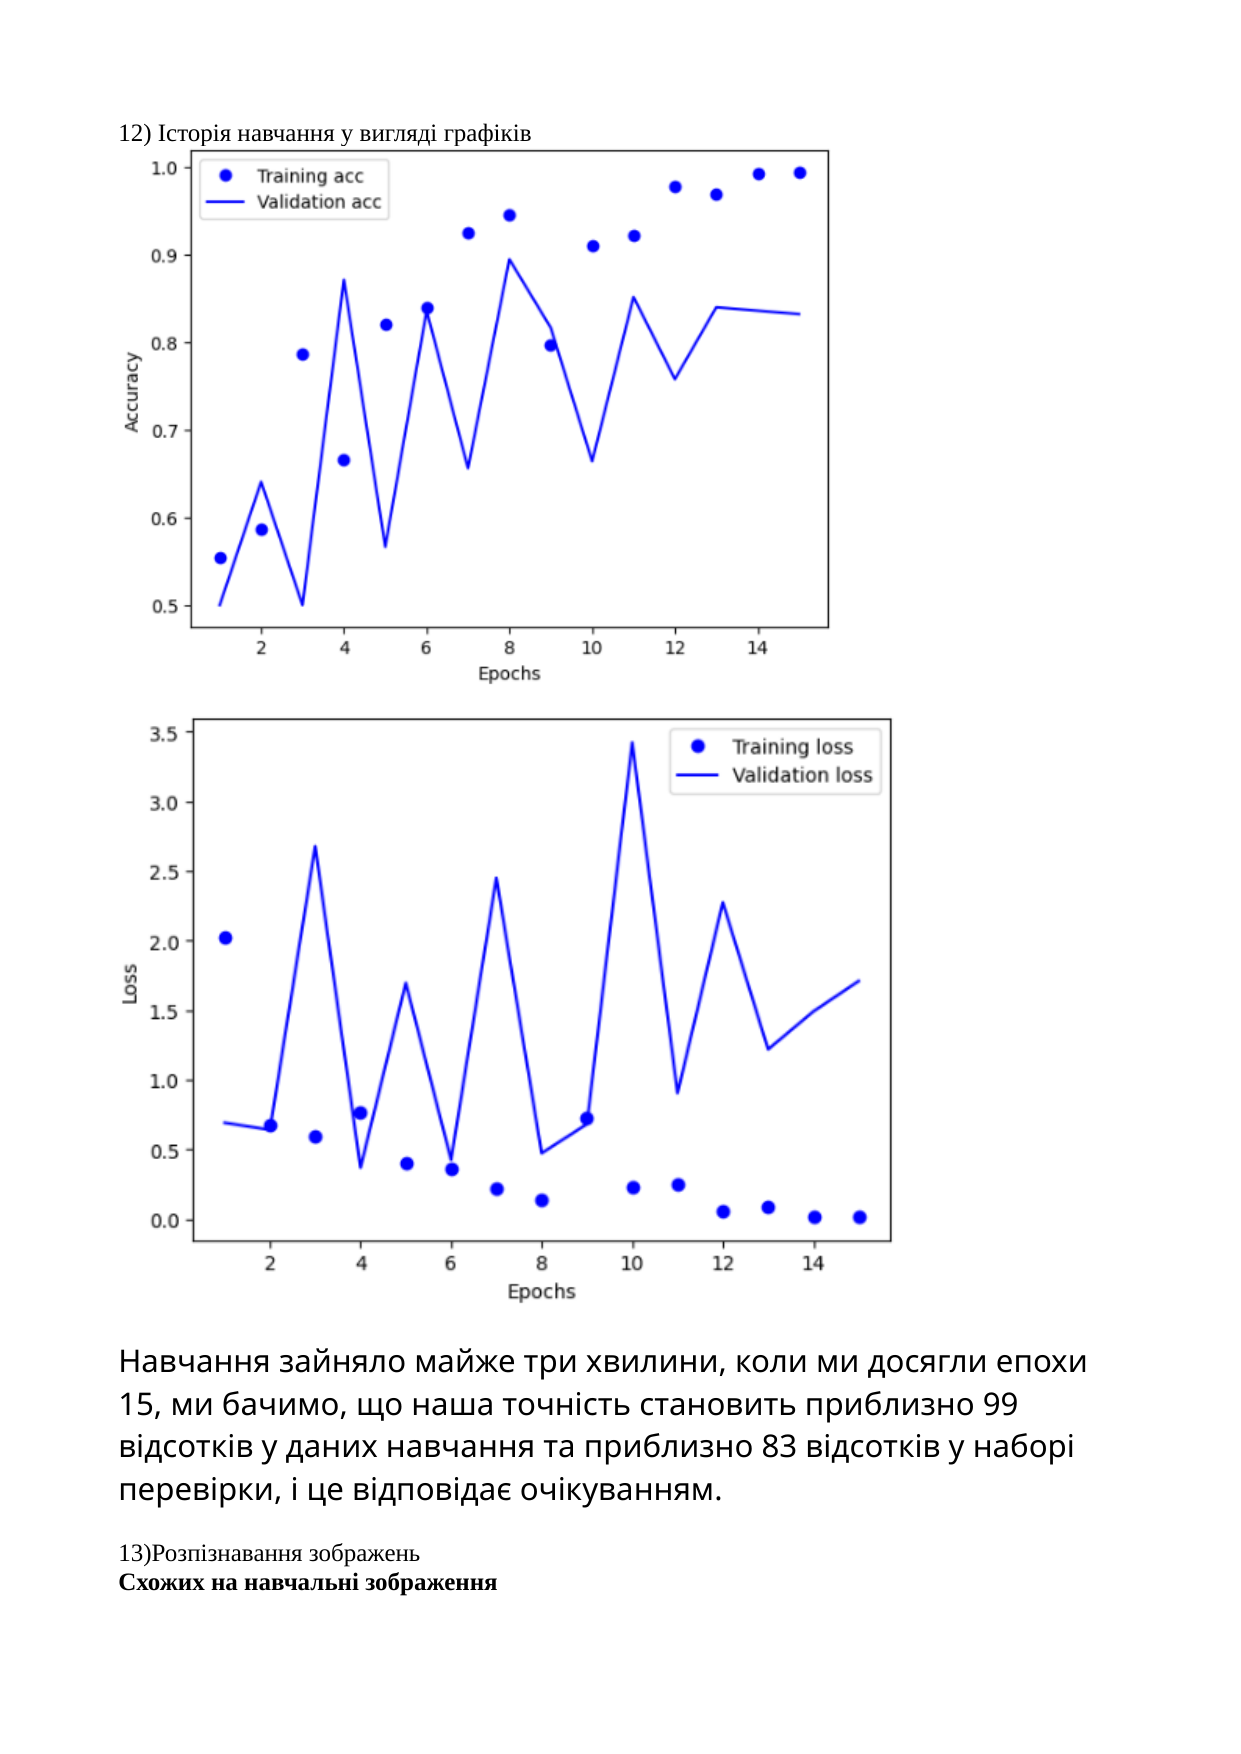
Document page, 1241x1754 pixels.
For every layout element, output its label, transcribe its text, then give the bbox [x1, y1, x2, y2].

picture [118, 715, 895, 1311]
text 13)Розпізнавання зображень Схожих на навчальні зображення [118, 1538, 1122, 1596]
picture [118, 146, 835, 687]
text 12) Історія навчання у вигляді графіків [118, 118, 1122, 147]
text Навчання зайняло майже три хвилини, коли ми досягли епохи 15, ми бачимо, що наша точність становить приблизно 99 відсотків у даних навчання та приблизно 83 відсотків у наборі перевірки, і це відповідає очікуванням. [118, 1339, 1122, 1509]
